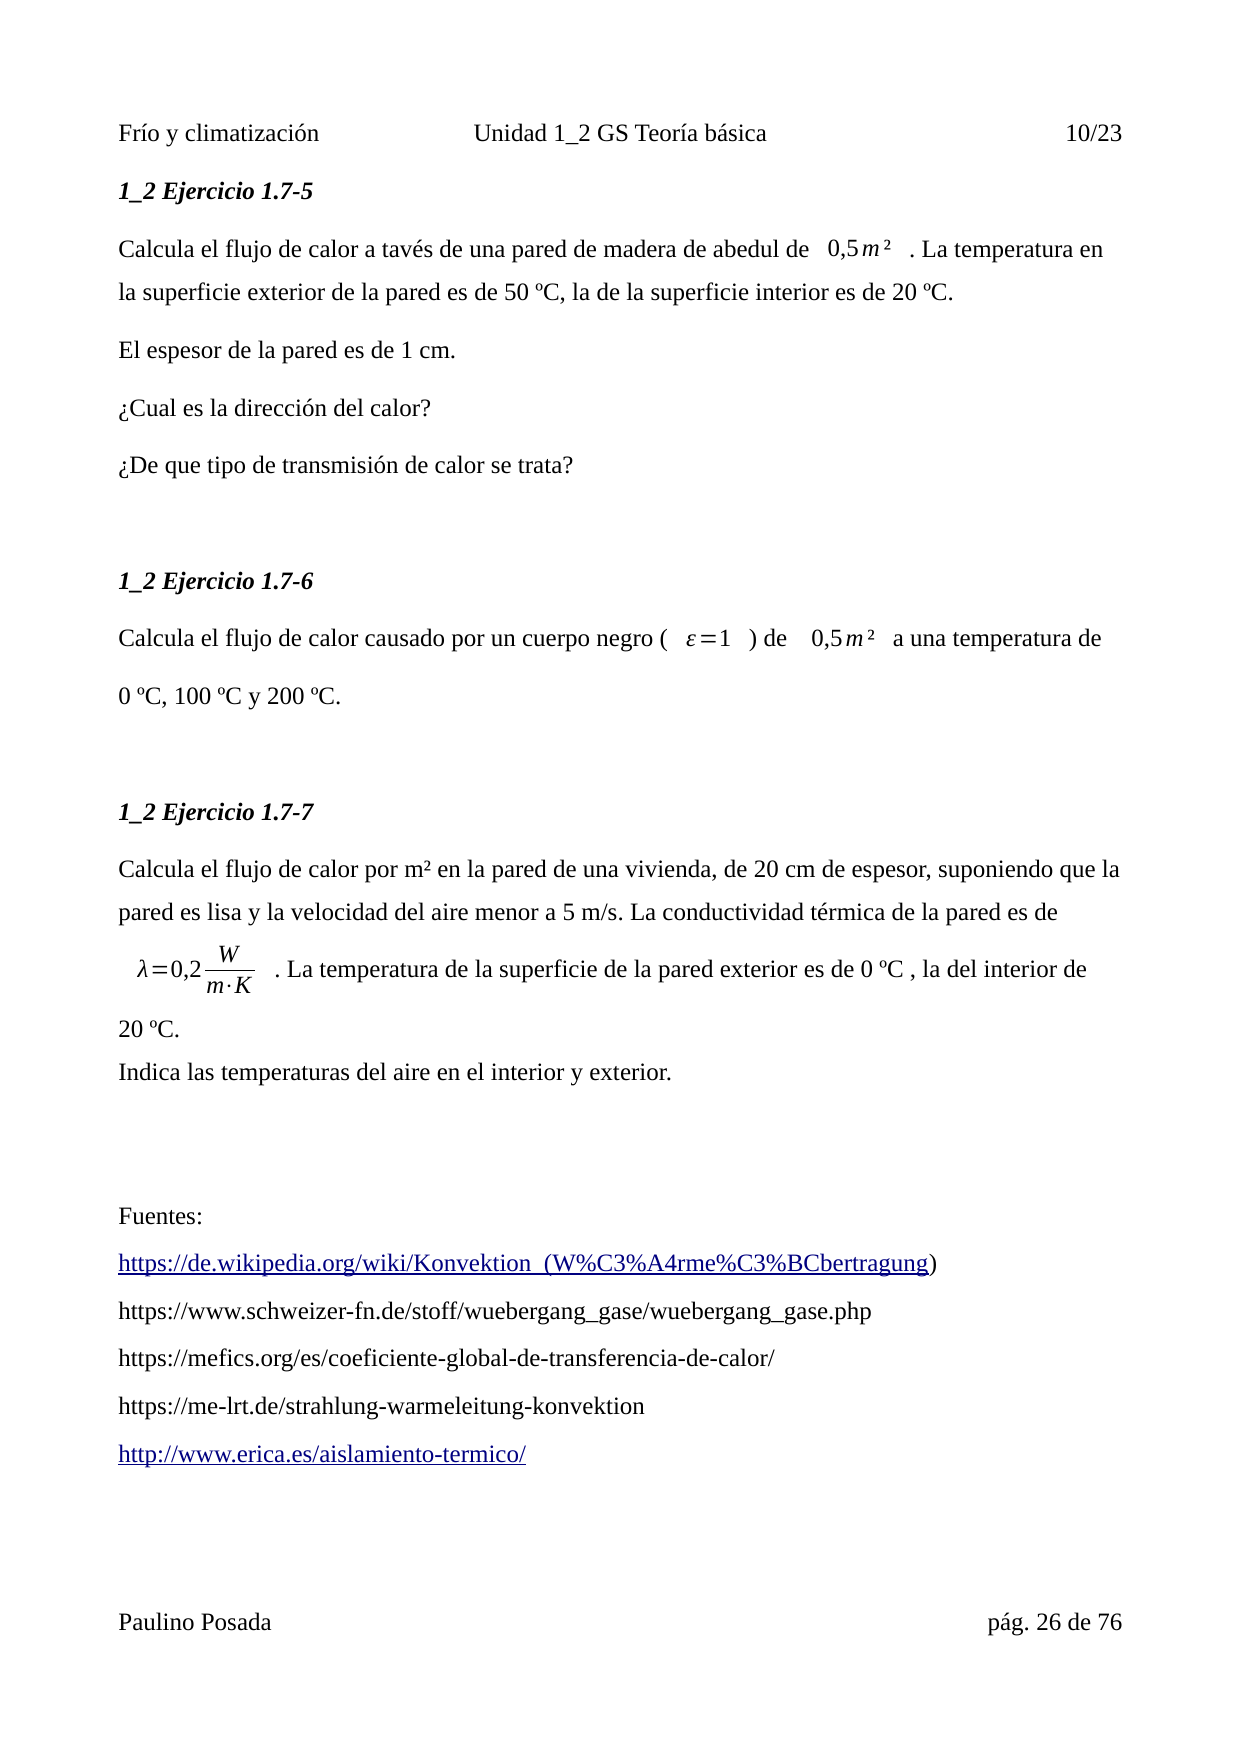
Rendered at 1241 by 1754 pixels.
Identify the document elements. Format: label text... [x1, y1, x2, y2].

text https://de.wikipedia.org/wiki/Konvektion_(W%C3%A4rme%C3%BCbertragung) [118, 1248, 1122, 1277]
text Calcula el flujo de calor causado por un cuerpo negro () de a una temperatura de [118, 623, 1122, 652]
text ¿De que tipo de transmisión de calor se trata? [118, 450, 1122, 479]
text https://mefics.org/es/coeficiente-global-de-transferencia-de-calor/ [118, 1343, 1122, 1372]
text 1_2 Ejercicio 1.7-6 [118, 566, 1122, 594]
text El espesor de la pared es de 1 cm. [118, 335, 1122, 364]
text 1_2 Ejercicio 1.7-5 [118, 176, 1122, 205]
text Fuentes: [118, 1201, 1122, 1229]
text Calcula el flujo de calor por m² en la pared de una vivienda, de 20 cm de espesor, suponiendo que la pared es lisa y la velocidad del aire menor a 5 m/s. La conductividad térmica de la pared es de. La temperatura de la superficie de la pared exterior es de 0 ºC , la del interior de [118, 854, 1122, 999]
text https://me-lrt.de/strahlung-warmeleitung-konvektion [118, 1391, 1122, 1420]
text Calcula el flujo de calor a tavés de una pared de madera de abedul de. La temperatura en la superficie exterior de la pared es de 50 ºC, la de la superficie interior es de 20 ºC. [118, 234, 1122, 306]
text 1_2 Ejercicio 1.7-7 [118, 797, 1122, 825]
text 0 ºC, 100 ºC y 200 ºC. [118, 681, 1122, 710]
text Indica las temperaturas del aire en el interior y exterior. [118, 1057, 1122, 1086]
text http://www.erica.es/aislamiento-termico/ [118, 1439, 1122, 1467]
text 20 ºC. [118, 1014, 1122, 1043]
text ¿Cual es la dirección del calor? [118, 393, 1122, 421]
text https://www.schweizer-fn.de/stoff/wuebergang_gase/wuebergang_gase.php [118, 1296, 1122, 1325]
